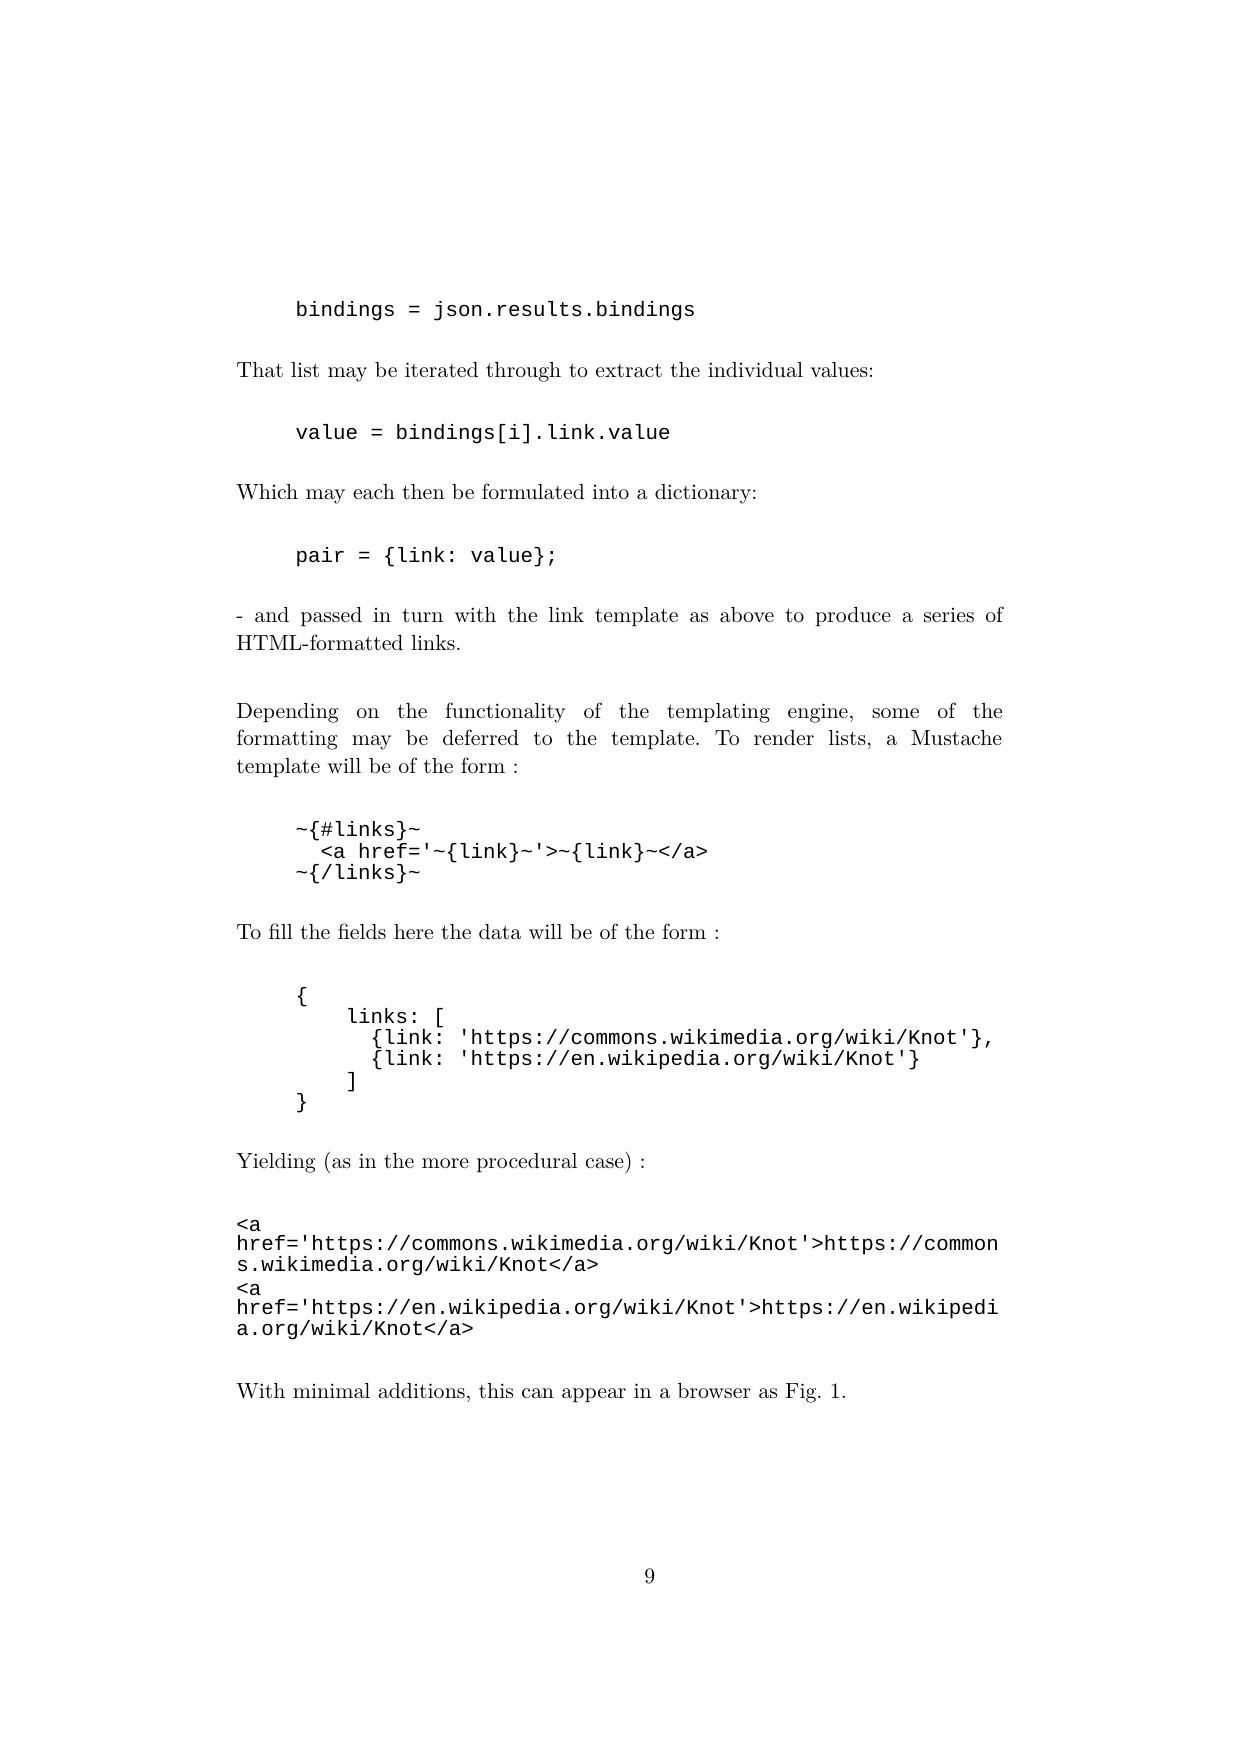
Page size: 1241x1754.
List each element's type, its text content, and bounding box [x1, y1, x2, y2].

text - and passed in turn with the link template as above to produce a series of HTML-formatted links. [236, 600, 1004, 656]
text To fill the fields here the data will be of the form : [236, 917, 1004, 945]
text bindings = json.results.bindings [236, 299, 1004, 321]
text { [236, 985, 1004, 1006]
text <a href='https://en.wikipedia.org/wiki/Knot'>https://en.wikipedia.org/wiki/Knot</a> [236, 1278, 1004, 1342]
text <a href='~{link}~'>~{link}~</a> [236, 841, 1004, 862]
text ~{/links}~ [236, 862, 1004, 883]
text <a href='https://commons.wikimedia.org/wiki/Knot'>https://commons.wikimedia.org/wiki/Knot</a> [236, 1214, 1004, 1278]
text With minimal additions, this can appear in a browser as Fig. 1. [236, 1376, 1004, 1404]
text value = bindings[i].link.value [236, 422, 1004, 444]
text {link: 'https://en.wikipedia.org/wiki/Knot'} [236, 1049, 1004, 1070]
text ~{#links}~ [236, 820, 1004, 841]
text pair = {link: value}; [236, 545, 1004, 566]
text {link: 'https://commons.wikimedia.org/wiki/Knot'}, [236, 1028, 1004, 1049]
text } [236, 1091, 1004, 1113]
text Depending on the functionality of the templating engine, some of the formatting may be deferred to the template. To render lists, a Mustache template will be of the form : [236, 696, 1004, 780]
text Yielding (as in the more procedural case) : [236, 1146, 1004, 1174]
text ] [236, 1070, 1004, 1091]
text Which may each then be formulated into a dictionary: [236, 477, 1004, 505]
text links: [ [236, 1006, 1004, 1028]
text That list may be iterated through to extract the individual values: [236, 355, 1004, 383]
